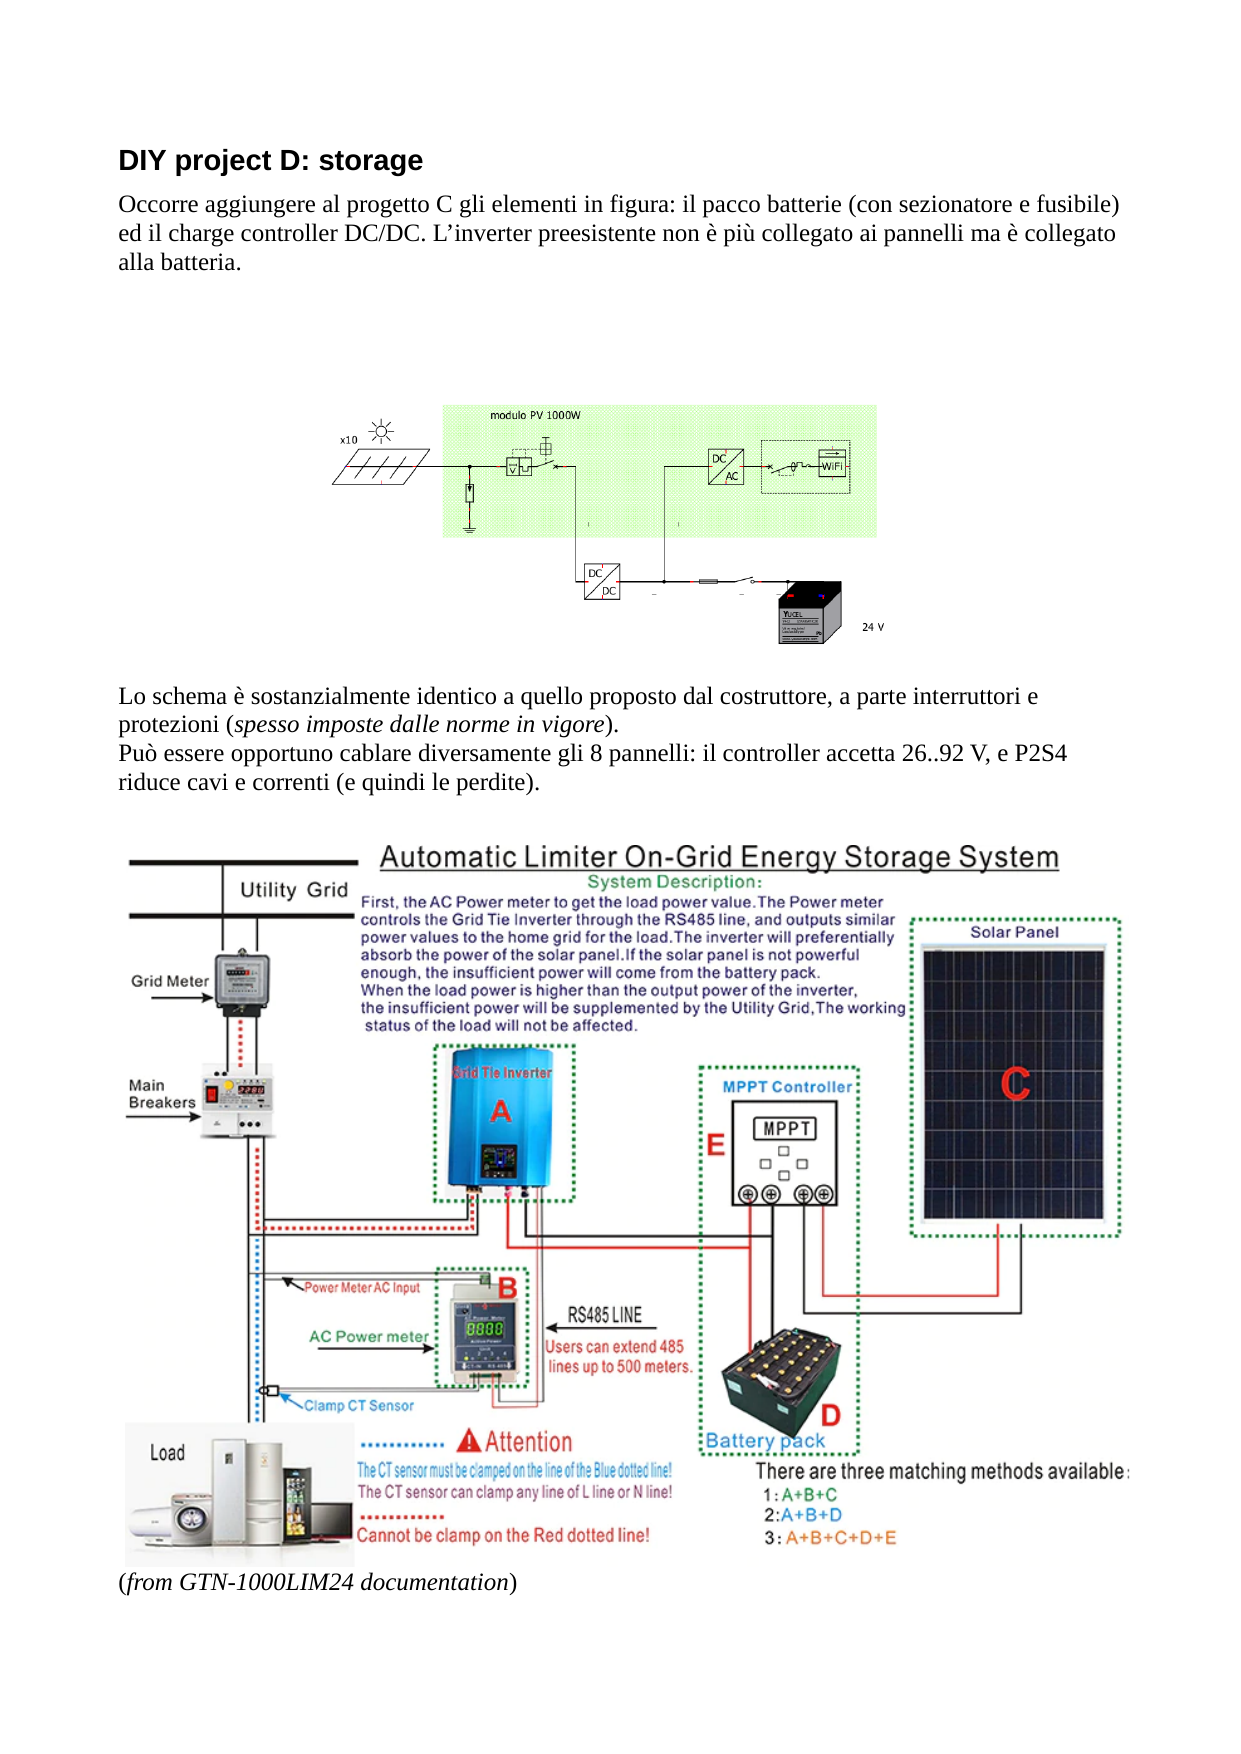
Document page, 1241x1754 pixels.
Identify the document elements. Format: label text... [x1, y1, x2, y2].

text Può essere opportuno cablare diversamente gli 8 pannelli: il controller accetta 26..92 V, e P2S4 riduce cavi e correnti (e quindi le perdite). [118, 738, 1122, 796]
picture [125, 845, 1130, 1567]
text (from GTN-1000LIM24 documentation) [118, 824, 1122, 1596]
text Lo schema è sostanzialmente identico a quello proposto dal costruttore, a parte interruttori e protezioni (spesso imposte dalle norme in vigore). [118, 681, 1122, 738]
subtitle DIY project D: storage [118, 143, 1122, 177]
picture [212, 280, 893, 652]
text Occorre aggiungere al progetto C gli elementi in figura: il pacco batterie (con sezionatore e fusibile) ed il charge controller DC/DC. L’inverter preesistente non è più collegato ai pannelli ma è collegato alla batteria. [118, 189, 1122, 275]
